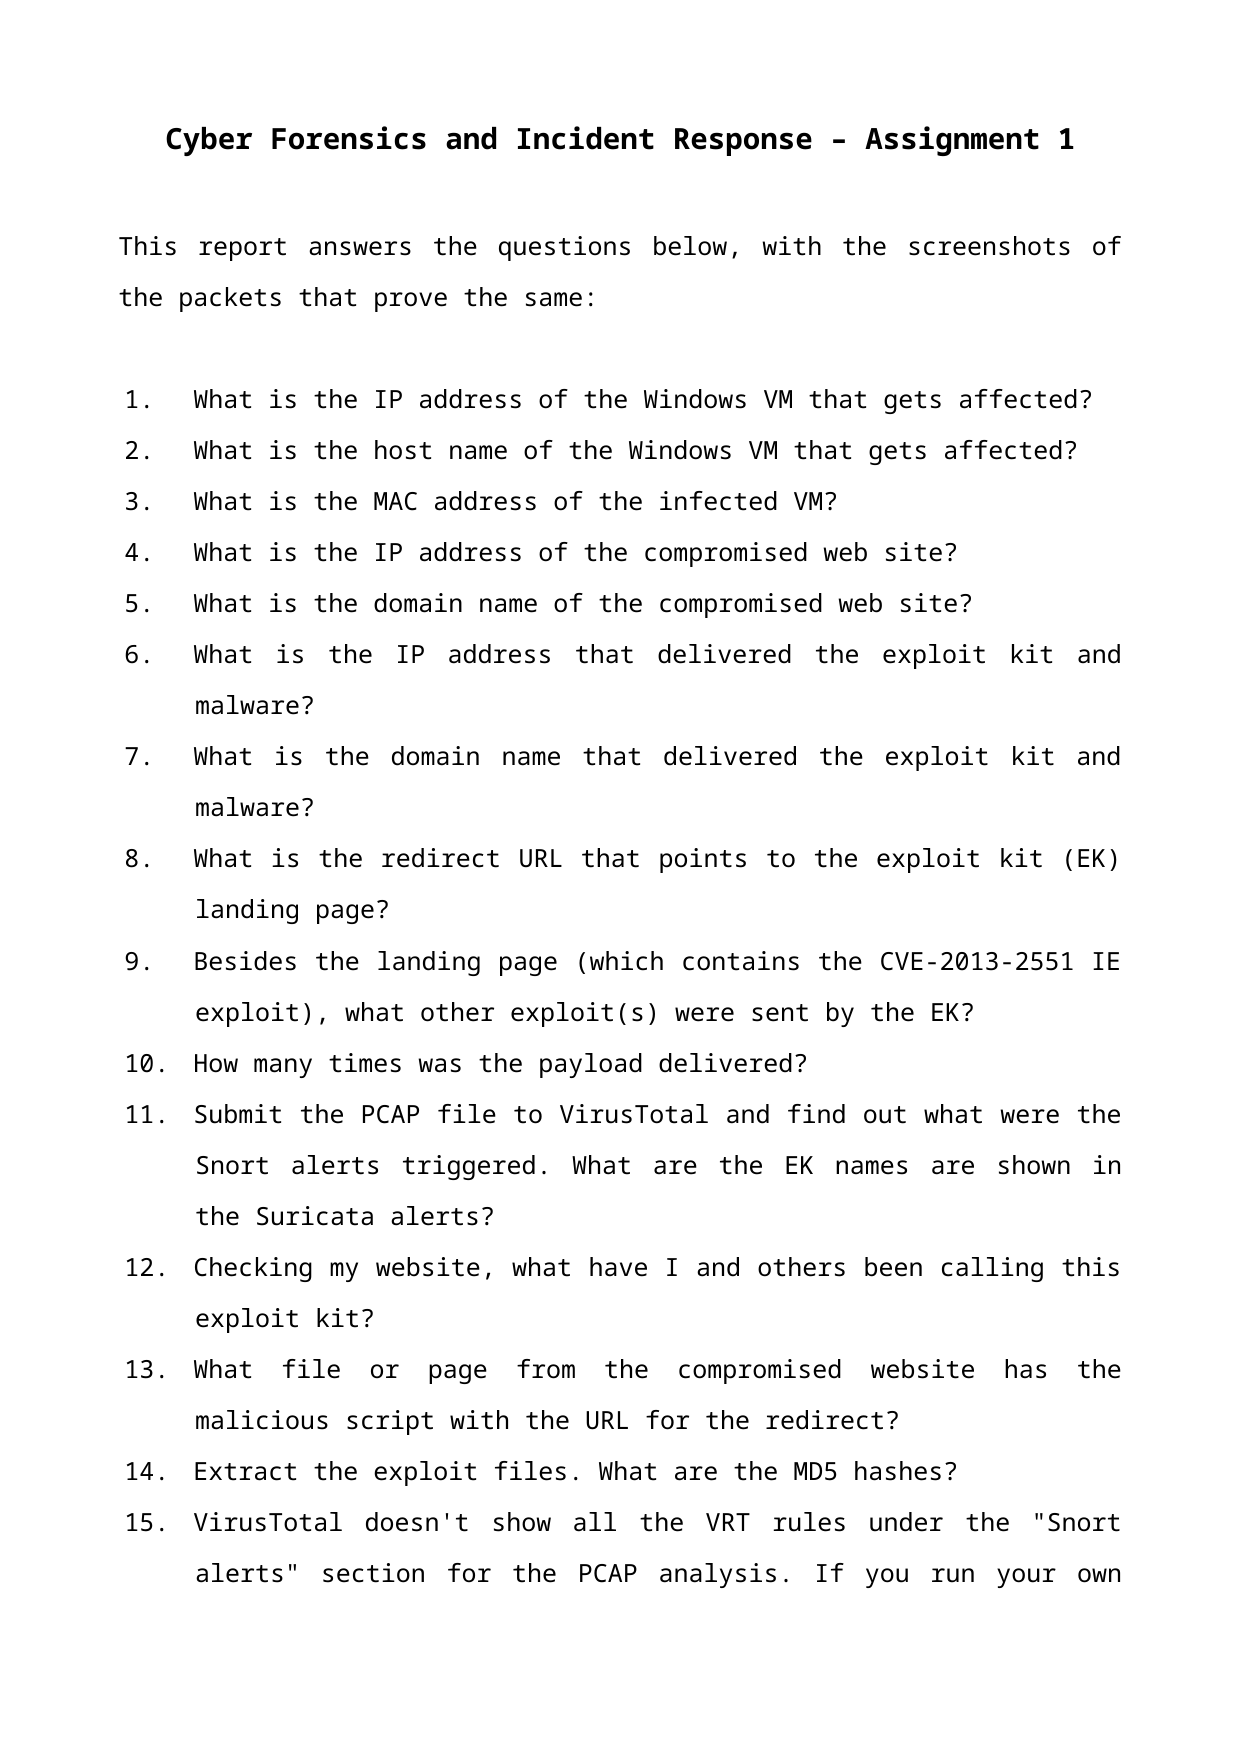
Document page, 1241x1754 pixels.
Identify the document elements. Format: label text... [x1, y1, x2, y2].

list What is the IP address of the Windows VM that gets affected? [124, 382, 1122, 416]
text Cyber Forensics and Incident Response – Assignment 1 [118, 118, 1122, 158]
list What is the redirect URL that points to the exploit kit (EK) landing page? [124, 841, 1122, 926]
list VirusTotal doesn't show all the VRT rules under the "Snort alerts" section for the PCAP analysis. If you run your own [124, 1505, 1122, 1590]
list What file or page from the compromised website has the malicious script with the URL for the redirect? [124, 1352, 1122, 1437]
list Extract the exploit files. What are the MD5 hashes? [124, 1454, 1122, 1488]
list How many times was the payload delivered? [124, 1045, 1122, 1079]
list Submit the PCAP file to VirusTotal and find out what were the Snort alerts triggered. What are the EK names are shown in the Suricata alerts? [124, 1096, 1122, 1232]
list What is the domain name of the compromised web site? [124, 586, 1122, 620]
list What is the IP address of the compromised web site? [124, 535, 1122, 569]
list What is the host name of the Windows VM that gets affected? [124, 433, 1122, 467]
list What is the IP address that delivered the exploit kit and malware? [124, 637, 1122, 722]
list Checking my website, what have I and others been calling this exploit kit? [124, 1249, 1122, 1334]
list Besides the landing page (which contains the CVE-2013-2551 IE exploit), what other exploit(s) were sent by the EK? [124, 943, 1122, 1028]
text This report answers the questions below, with the screenshots of the packets that prove the same: [118, 229, 1122, 314]
list What is the MAC address of the infected VM? [124, 484, 1122, 518]
list What is the domain name that delivered the exploit kit and malware? [124, 739, 1122, 824]
